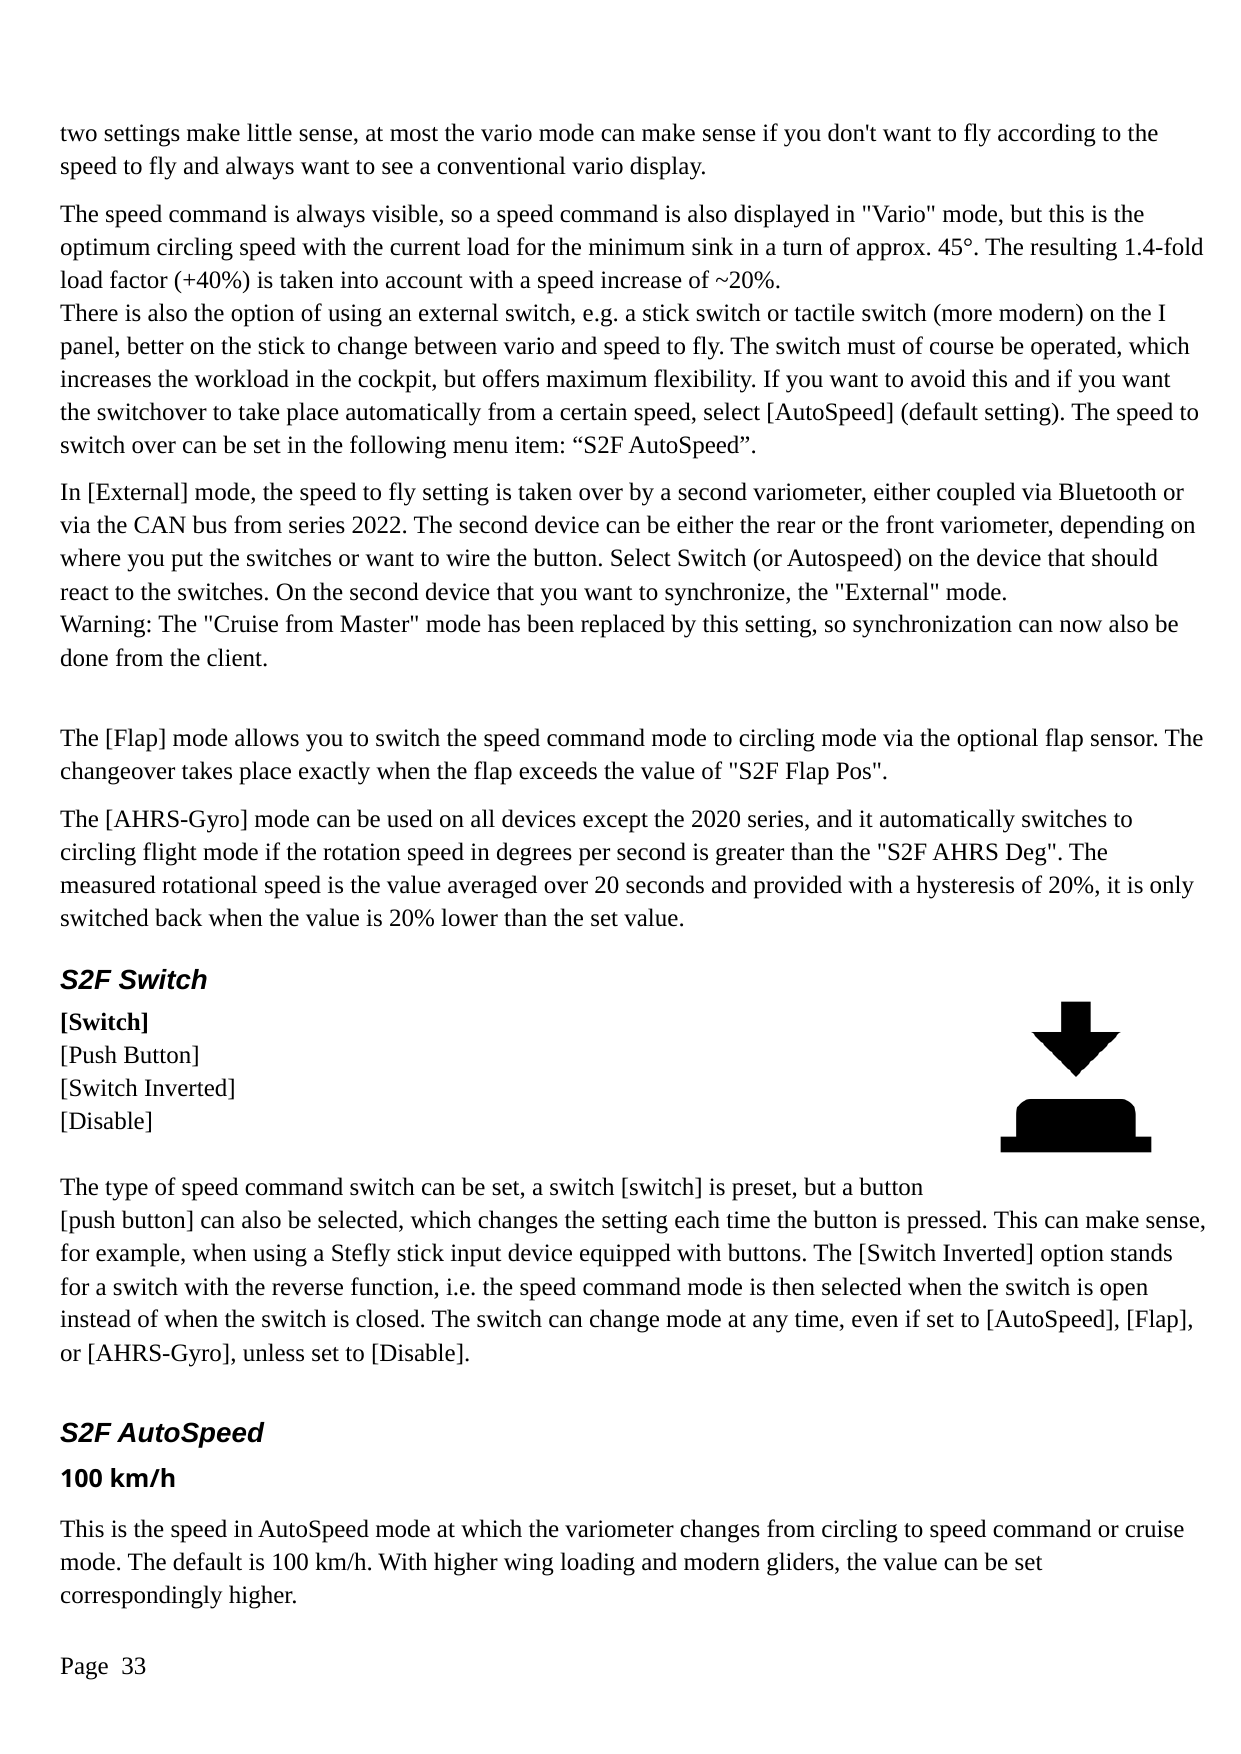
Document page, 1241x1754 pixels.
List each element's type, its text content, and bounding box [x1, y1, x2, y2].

text [Disable] [60, 1106, 953, 1135]
text [1198, 1007, 1207, 1036]
text The [AHRS-Gyro] mode can be used on all devices except the 2020 series, and it automatically switches to circling flight mode if the rotation speed in degrees per second is greater than the "S2F AHRS Deg". The measured rotational speed is the value averaged over 20 seconds and provided with a hysteresis of 20%, it is only switched back when the value is 20% lower than the set value. [60, 804, 1207, 932]
text [Switch Inverted] [60, 1073, 953, 1102]
text [1198, 1040, 1207, 1069]
subtitle S2F Switch [60, 963, 1207, 995]
text This is the speed in AutoSpeed mode at which the variometer changes from circling to speed command or cruise mode. The default is 100 km/h. With higher wing loading and modern gliders, the value can be set correspondingly higher. [60, 1514, 1207, 1609]
text [Switch] [60, 1007, 953, 1036]
text The [Flap] mode allows you to switch the speed command mode to circling mode via the optional flap sensor. The changeover takes place exactly when the flap exceeds the value of "S2F Flap Pos". [60, 690, 1207, 785]
picture [953, 968, 1198, 1181]
text [Push Button] [60, 1040, 953, 1069]
text two settings make little sense, at most the vario mode can make sense if you don't want to fly according to the speed to fly and always want to see a conventional vario display. [60, 118, 1207, 180]
text In [External] mode, the speed to fly setting is taken over by a second variometer, either coupled via Bluetooth or via the CAN bus from series 2022. The second device can be either the rear or the front variometer, depending on where you put the switches or want to wire the button. Select Switch (or Autospeed) on the device that should react to the switches. On the second device that you want to synchronize, the "External" mode. Warning: The "Cruise from Master" mode has been replaced by this setting, so synchronization can now also be done from the client. [60, 477, 1207, 671]
subtitle S2F AutoSpeed [60, 1416, 1207, 1448]
text 100 km/h [60, 1461, 1207, 1494]
text [1198, 1106, 1207, 1135]
text The type of speed command switch can be set, a switch [switch] is preset, but a button [push button] can also be selected, which changes the setting each time the button is pressed. This can make sense, for example, when using a Stefly stick input device equipped with buttons. The [Switch Inverted] option stands for a switch with the reverse function, i.e. the speed command mode is then selected when the switch is open instead of when the switch is closed. The switch can change mode at any time, even if set to [AutoSpeed], [Flap], or [AHRS-Gyro], unless set to [Disable]. [60, 1172, 1207, 1366]
text The speed command is always visible, so a speed command is also displayed in "Vario" mode, but this is the optimum circling speed with the current load for the minimum sink in a turn of approx. 45°. The resulting 1.4-fold load factor (+40%) is taken into account with a speed increase of ~20%. There is also the option of using an external switch, e.g. a stick switch or tactile switch (more modern) on the I panel, better on the stick to change between vario and speed to fly. The switch must of course be operated, which increases the workload in the cockpit, but offers maximum flexibility. If you want to avoid this and if you want the switchover to take place automatically from a certain speed, select [AutoSpeed] (default setting). The speed to switch over can be set in the following menu item: “S2F AutoSpeed”. [60, 199, 1207, 459]
